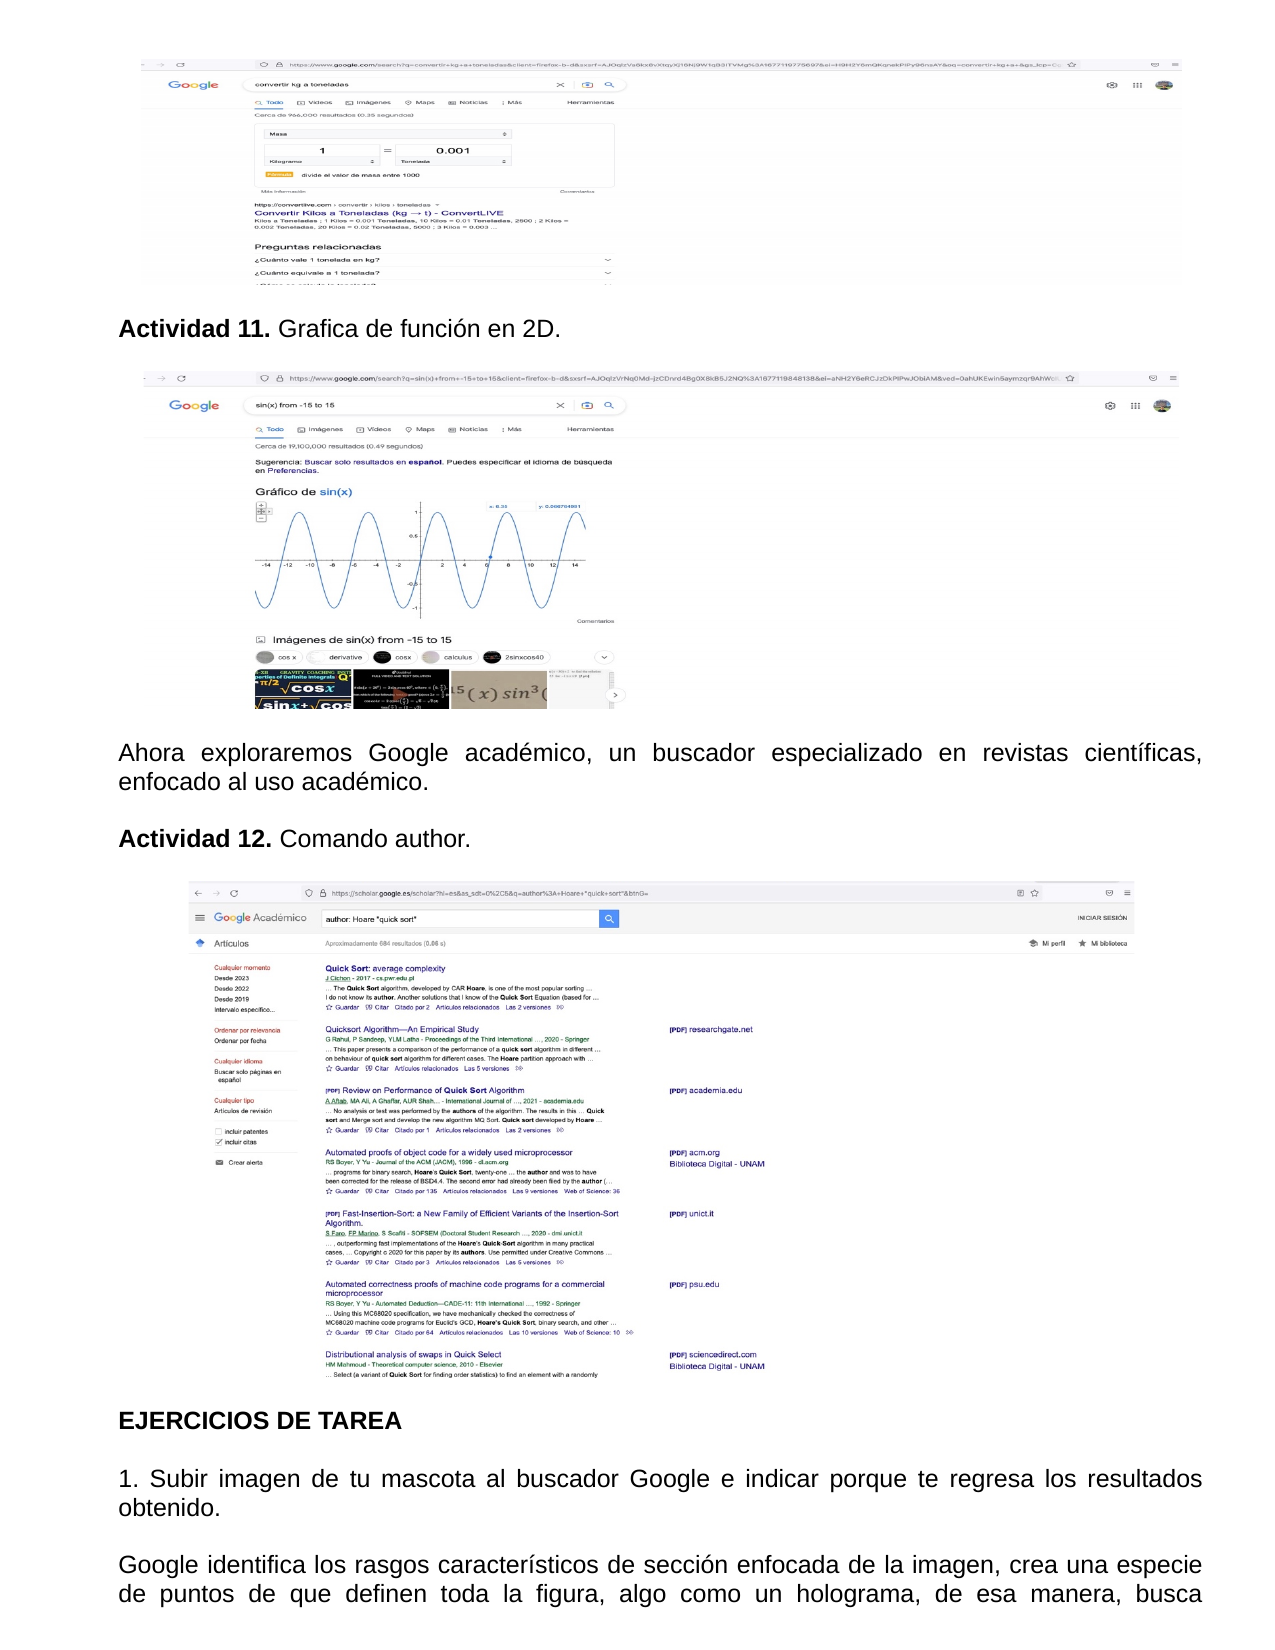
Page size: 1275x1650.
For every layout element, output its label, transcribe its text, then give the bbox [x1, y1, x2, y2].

text Actividad 12. Comando author. [118, 824, 1205, 853]
text Google identifica los rasgos característicos de sección enfocada de la imagen, crea una especie de puntos de que definen toda la figura, algo como un holograma, de esa manera, busca [118, 1550, 1205, 1608]
text 1. Subir imagen de tu mascota al buscador Google e indicar porque te regresa los resultados obtenido. [118, 1464, 1205, 1521]
text Actividad 11. Grafica de función en 2D. [118, 314, 1205, 342]
text EJERCICIOS DE TAREA [118, 1406, 1205, 1435]
text Ahora exploraremos Google académico, un buscador especializado en revistas científicas, enfocado al uso académico. [118, 738, 1205, 795]
